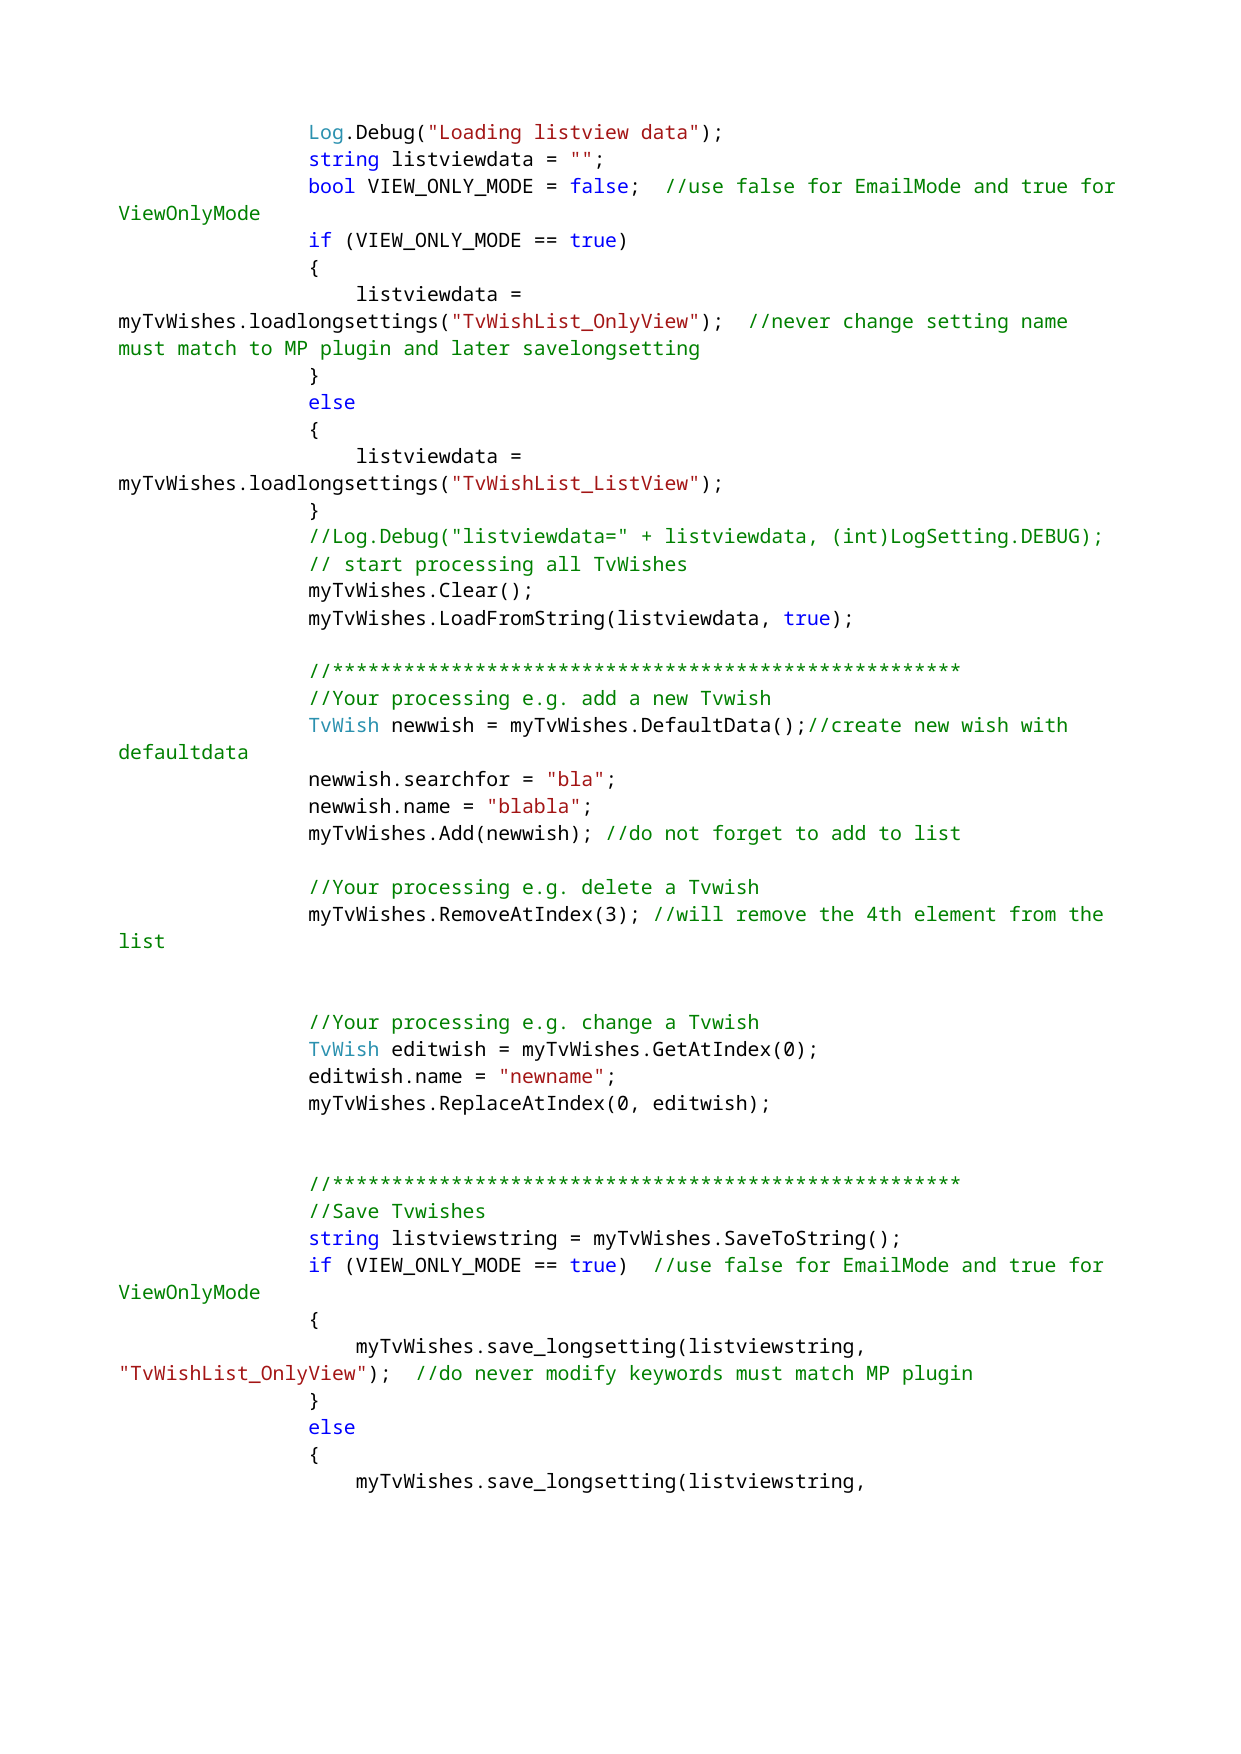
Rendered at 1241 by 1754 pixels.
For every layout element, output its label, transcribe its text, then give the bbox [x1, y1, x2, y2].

text } [118, 361, 1122, 388]
text //Log.Debug("listviewdata=" + listviewdata, (int)LogSetting.DEBUG); [118, 523, 1122, 550]
text else [118, 1413, 1122, 1440]
text TvWish editwish = myTvWishes.GetAtIndex(0); [118, 1035, 1122, 1062]
text { [118, 1440, 1122, 1467]
text TvWish newwish = myTvWishes.DefaultData();//create new wish with defaultdata [118, 712, 1122, 766]
text //***************************************************** [118, 1170, 1122, 1197]
text myTvWishes.LoadFromString(listviewdata, true); [118, 604, 1122, 631]
text myTvWishes.Clear(); [118, 577, 1122, 604]
text string listviewstring = myTvWishes.SaveToString(); [118, 1224, 1122, 1251]
text myTvWishes.Add(newwish); //do not forget to add to list [118, 819, 1122, 847]
text { [118, 415, 1122, 442]
text editwish.name = "newname"; [118, 1062, 1122, 1089]
text //Your processing e.g. change a Tvwish [118, 1008, 1122, 1035]
text newwish.searchfor = "bla"; [118, 766, 1122, 793]
text else [118, 388, 1122, 415]
text string listviewdata = ""; [118, 145, 1122, 172]
text // start processing all TvWishes [118, 550, 1122, 577]
text if (VIEW_ONLY_MODE == true) [118, 226, 1122, 253]
text Log.Debug("Loading listview data"); [118, 118, 1122, 145]
text listviewdata = myTvWishes.loadlongsettings("TvWishList_ListView"); [118, 442, 1122, 496]
text myTvWishes.ReplaceAtIndex(0, editwish); [118, 1089, 1122, 1116]
text } [118, 1386, 1122, 1413]
text //Your processing e.g. add a new Tvwish [118, 685, 1122, 712]
text { [118, 253, 1122, 280]
text myTvWishes.save_longsetting(listviewstring, [118, 1467, 1122, 1494]
text } [118, 496, 1122, 523]
text listviewdata = myTvWishes.loadlongsettings("TvWishList_OnlyView"); //never change setting name must match to MP plugin and later savelongsetting [118, 280, 1122, 361]
text //Your processing e.g. delete a Tvwish [118, 873, 1122, 901]
text if (VIEW_ONLY_MODE == true) //use false for EmailMode and true for ViewOnlyMode [118, 1251, 1122, 1305]
text { [118, 1305, 1122, 1332]
text myTvWishes.RemoveAtIndex(3); //will remove the 4th element from the list [118, 901, 1122, 954]
text //***************************************************** [118, 658, 1122, 685]
text bool VIEW_ONLY_MODE = false; //use false for EmailMode and true for ViewOnlyMode [118, 172, 1122, 226]
text //Save Tvwishes [118, 1197, 1122, 1224]
text myTvWishes.save_longsetting(listviewstring, "TvWishList_OnlyView"); //do never modify keywords must match MP plugin [118, 1332, 1122, 1386]
text newwish.name = "blabla"; [118, 793, 1122, 819]
